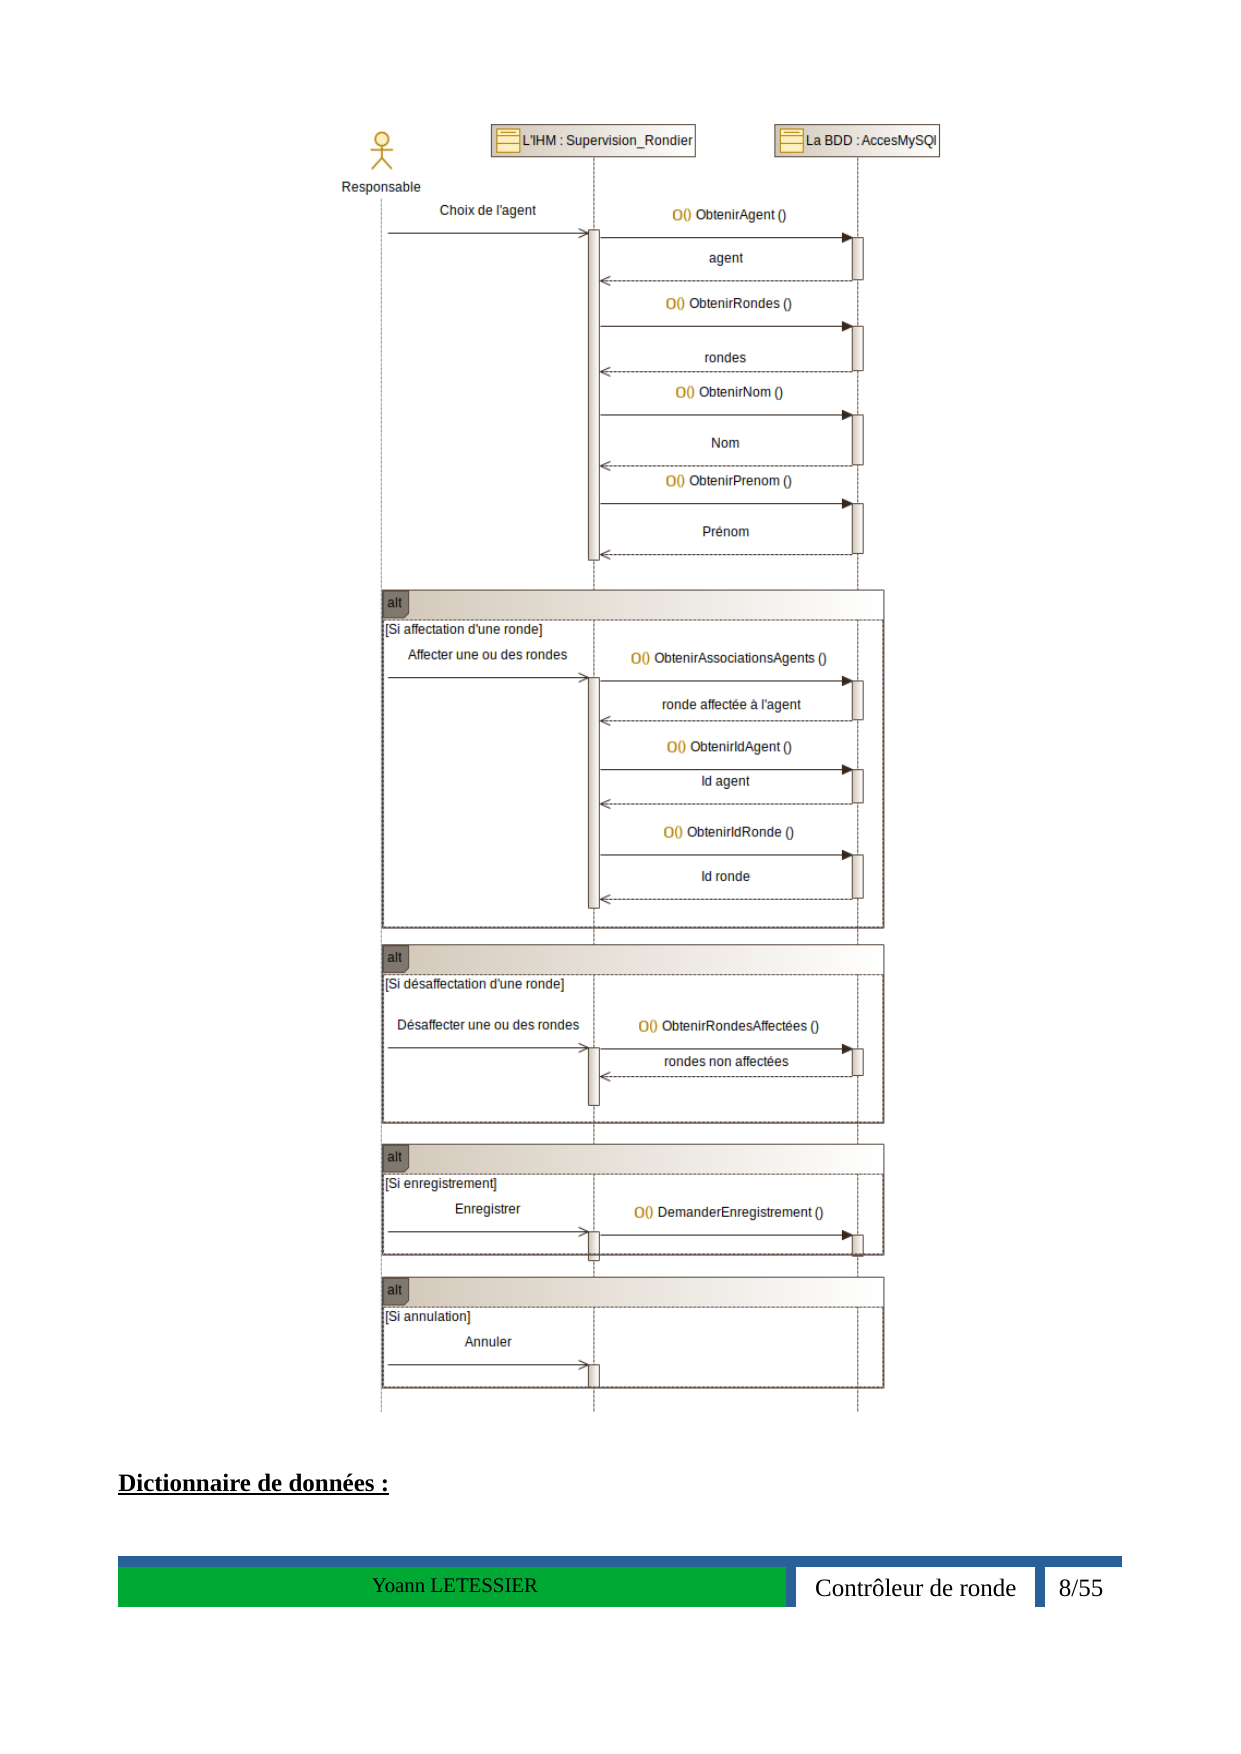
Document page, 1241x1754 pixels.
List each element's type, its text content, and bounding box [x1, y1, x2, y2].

text Dictionnaire de données : [118, 1468, 1122, 1497]
picture [262, 113, 950, 1412]
